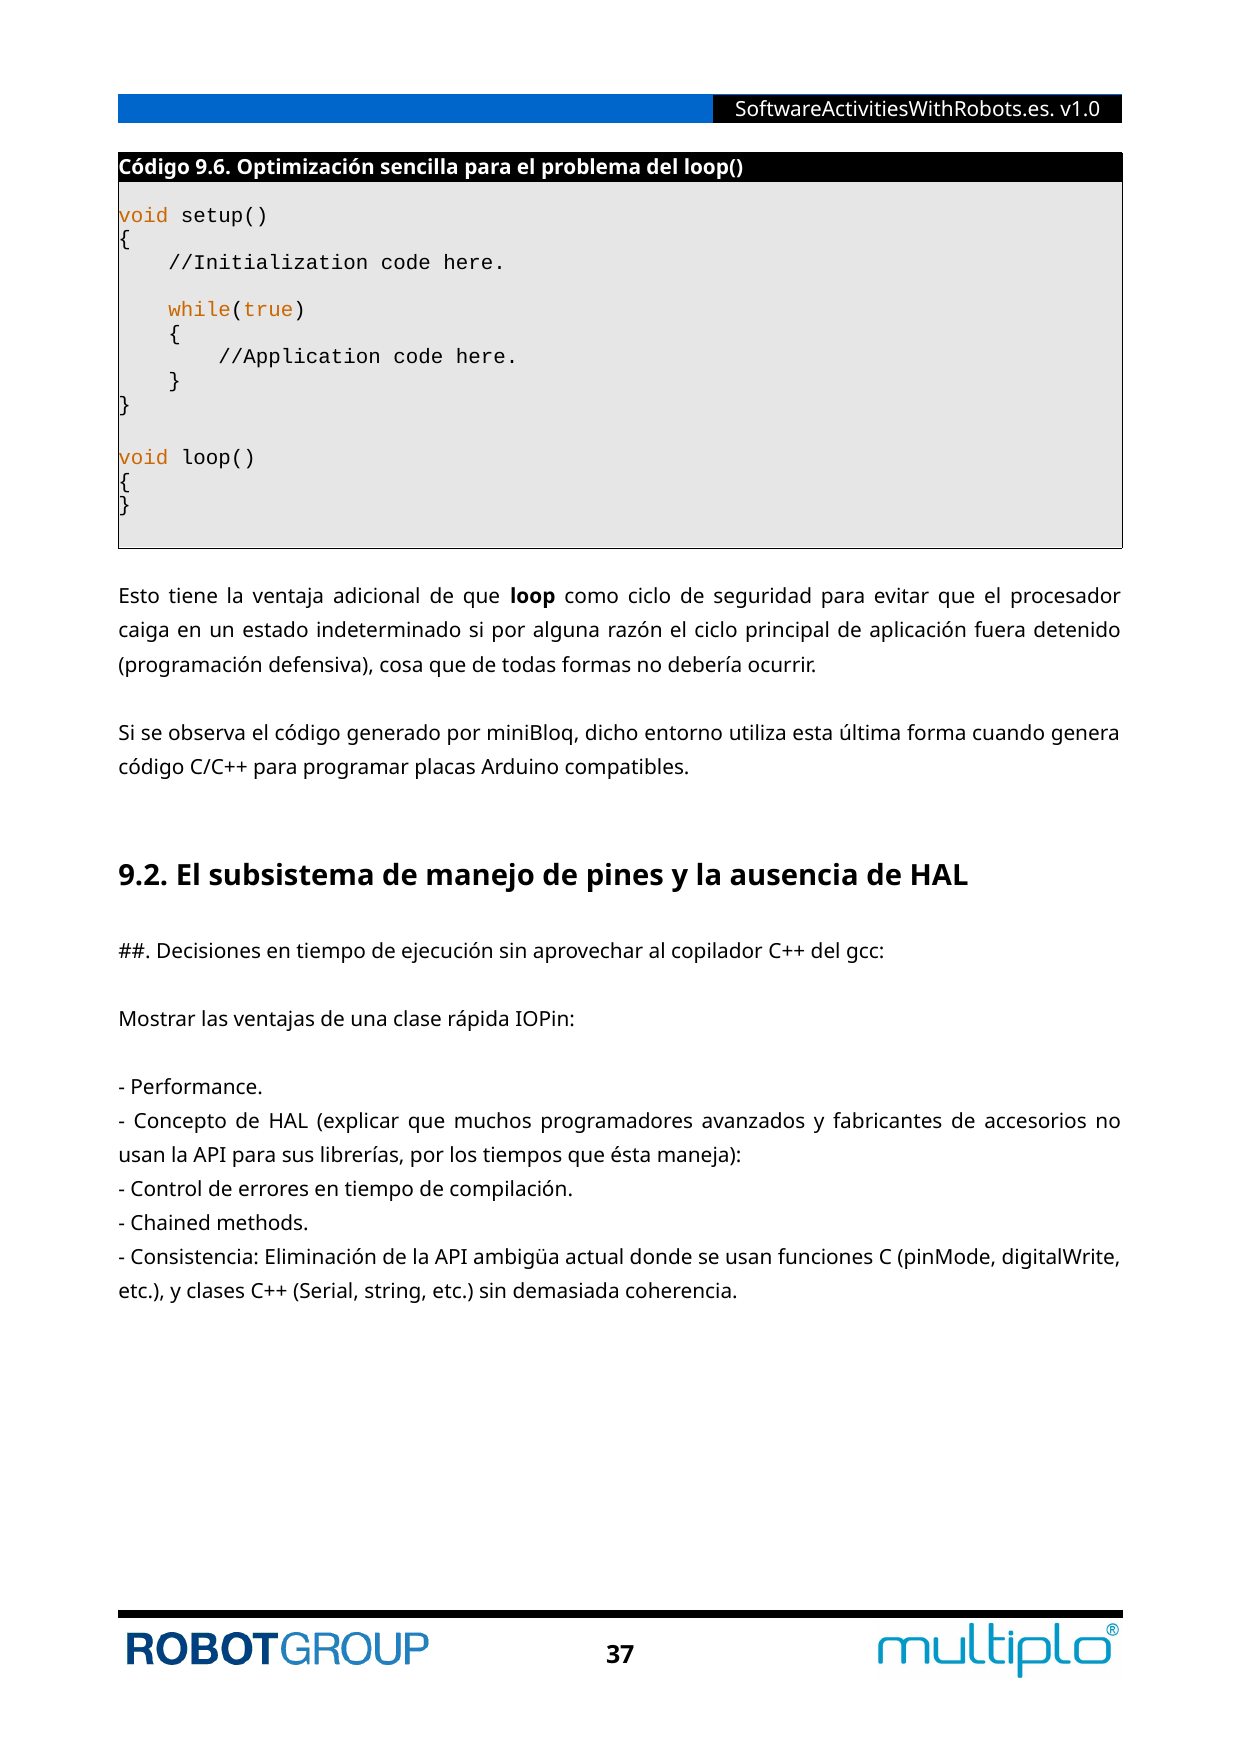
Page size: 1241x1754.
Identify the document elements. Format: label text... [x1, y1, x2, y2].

table_cell void setup() { //Initialization code here. while(true) { //Application code here. } } void loop() { } [119, 182, 1122, 547]
text - Performance. [118, 1072, 1122, 1100]
text Mostrar las ventajas de una clase rápida IOPin: [118, 1004, 1122, 1032]
text 9.2. El subsistema de manejo de pines y la ausencia de HAL [118, 854, 1122, 894]
text - Consistencia: Eliminación de la API ambigüa actual donde se usan funciones C (pinMode, digitalWrite, etc.), y clases C++ (Serial, string, etc.) sin demasiada coherencia. [118, 1242, 1122, 1305]
text Esto tiene la ventaja adicional de que loop como ciclo de seguridad para evitar que el procesador caiga en un estado indeterminado si por alguna razón el ciclo principal de aplicación fuera detenido (programación defensiva), cosa que de todas formas no debería ocurrir. [118, 582, 1122, 678]
text ##. Decisiones en tiempo de ejecución sin aprovechar al copilador C++ del gcc: [118, 936, 1122, 964]
text - Chained methods. [118, 1208, 1122, 1237]
picture [118, 1622, 434, 1673]
picture [877, 1622, 1123, 1679]
text Si se observa el código generado por miniBloq, dicho entorno utiliza esta última forma cuando genera código C/C++ para programar placas Arduino compatibles. [118, 718, 1122, 780]
text - Concepto de HAL (explicar que muchos programadores avanzados y fabricantes de accesorios no usan la API para sus librerías, por los tiempos que ésta maneja): [118, 1106, 1122, 1168]
text - Control de errores en tiempo de compilación. [118, 1174, 1122, 1203]
